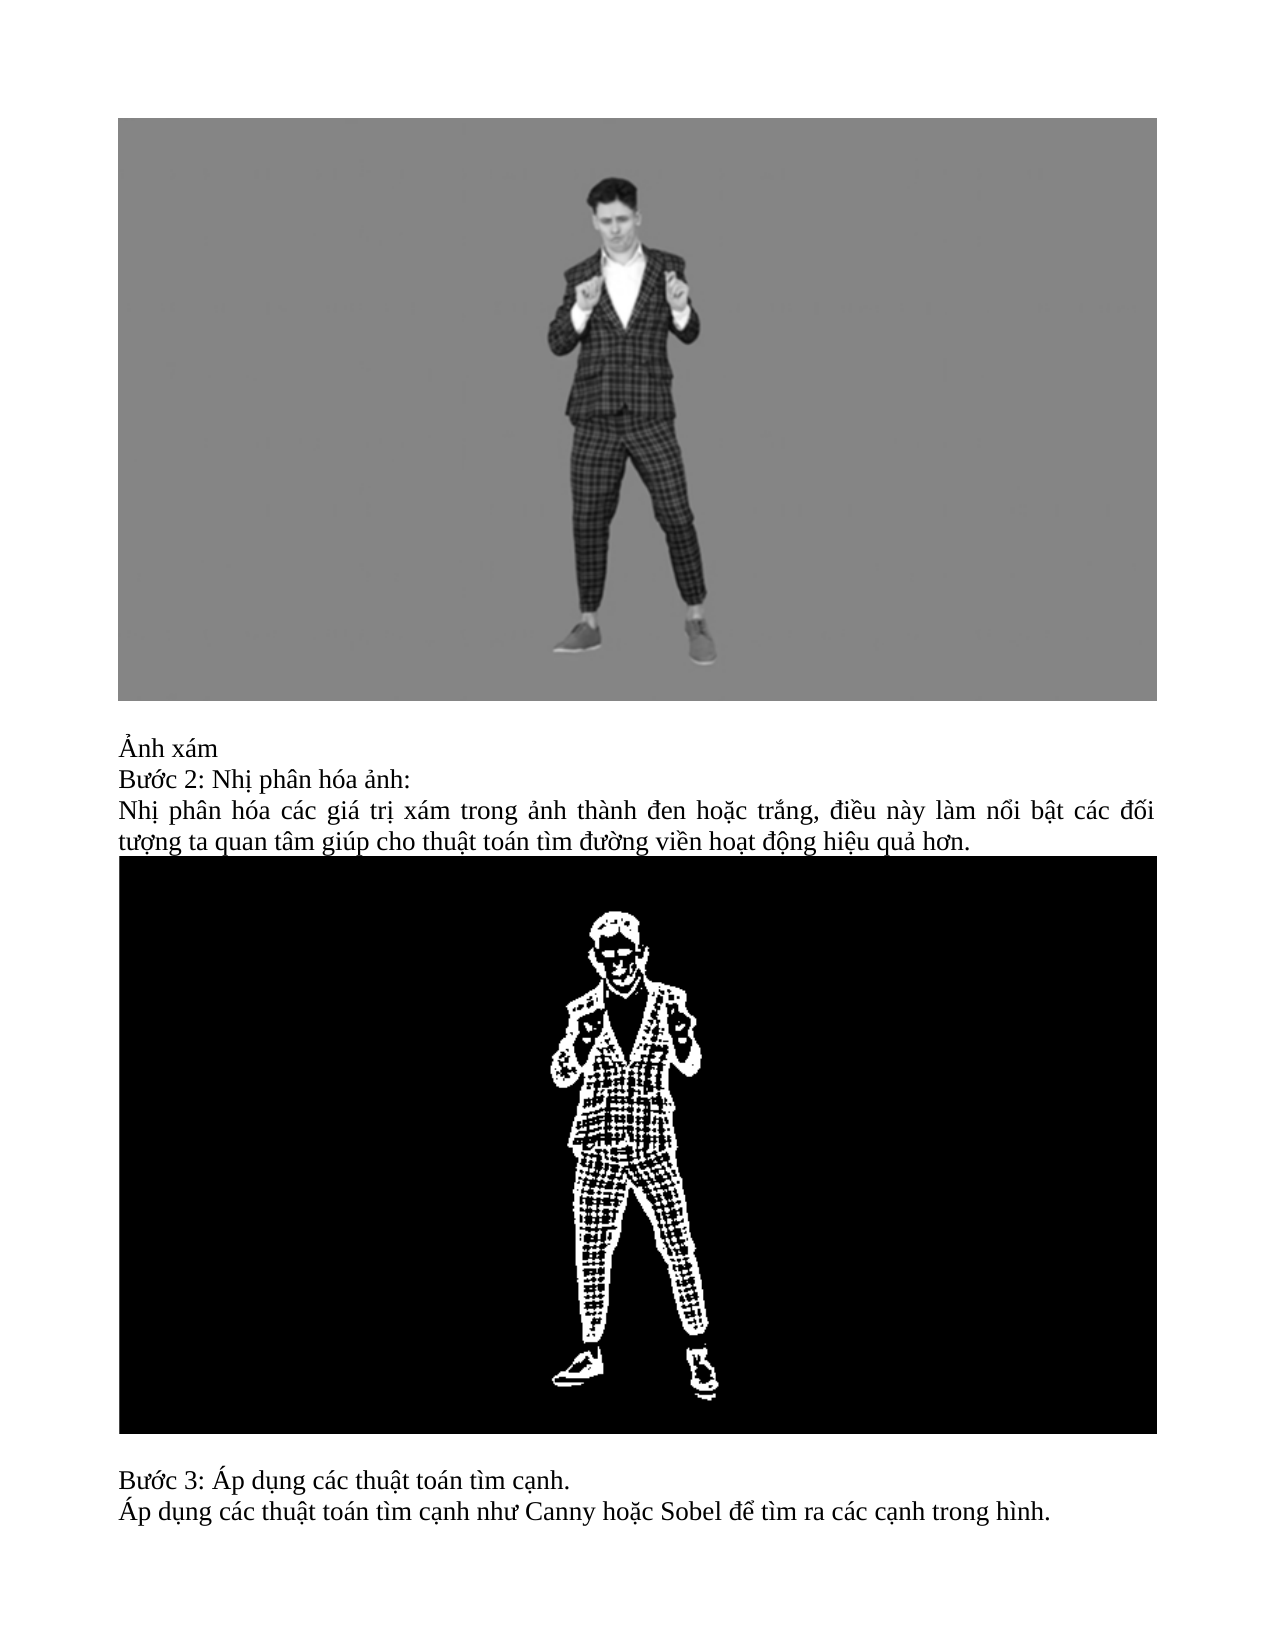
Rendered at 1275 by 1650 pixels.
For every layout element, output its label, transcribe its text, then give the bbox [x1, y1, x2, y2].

picture [118, 118, 1157, 701]
text Nhị phân hóa các giá trị xám trong ảnh thành đen hoặc trắng, điều này làm nổi bật các đối tượng ta quan tâm giúp cho thuật toán tìm đường viền hoạt động hiệu quả hơn. [118, 794, 1157, 856]
text Bước 2: Nhị phân hóa ảnh: [118, 763, 1157, 794]
picture [118, 856, 1157, 1434]
text Áp dụng các thuật toán tìm cạnh như Canny hoặc Sobel để tìm ra các cạnh trong hình. [118, 1495, 1157, 1527]
text Bước 3: Áp dụng các thuật toán tìm cạnh. [118, 1464, 1157, 1495]
text Ảnh xám [118, 732, 1157, 763]
